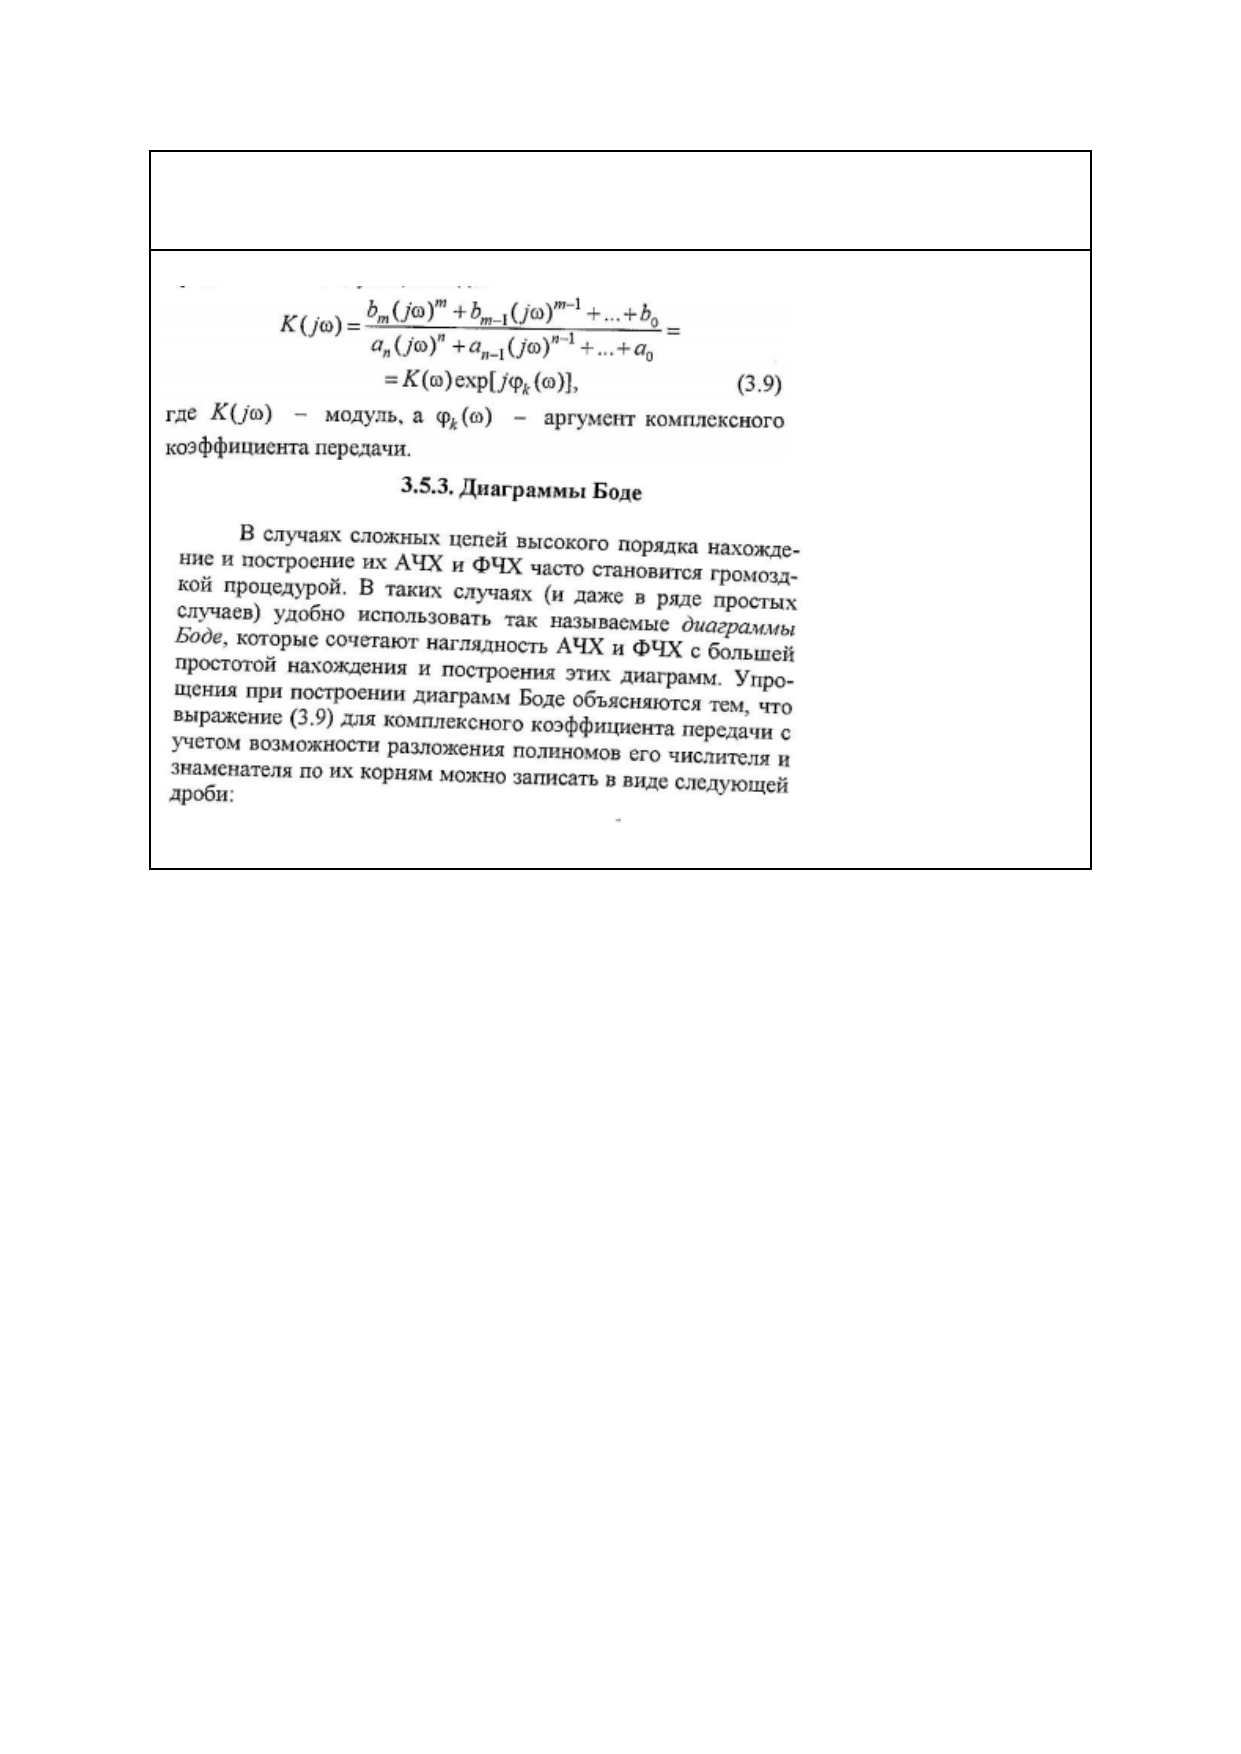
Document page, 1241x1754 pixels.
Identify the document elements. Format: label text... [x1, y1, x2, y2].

table_cell [151, 251, 1090, 868]
picture [160, 286, 819, 858]
table_header 10. Техника построения графов Боде частотных характеристик. [151, 152, 1090, 249]
